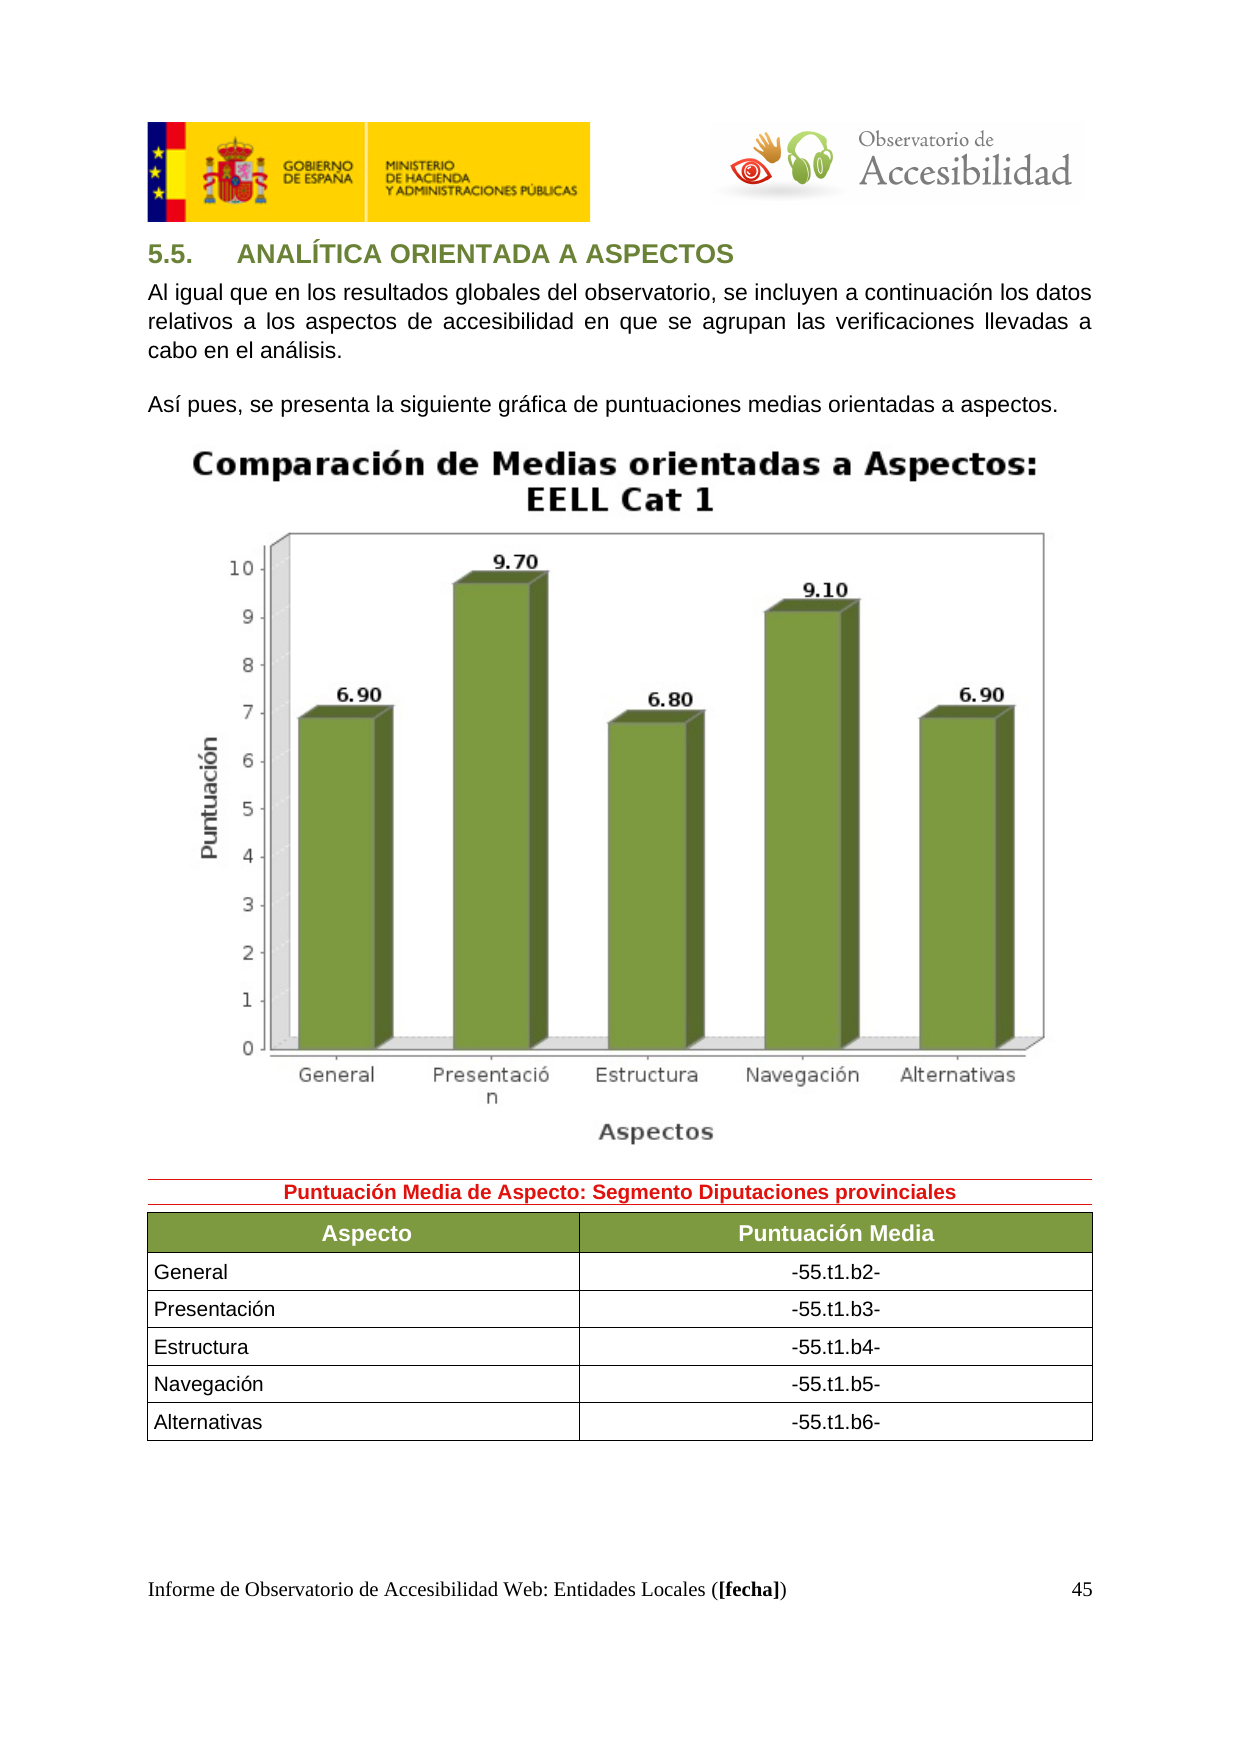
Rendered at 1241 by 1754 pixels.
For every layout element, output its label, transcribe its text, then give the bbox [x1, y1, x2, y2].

table_cell Presentación [148, 1291, 579, 1327]
table_header Aspecto [148, 1213, 579, 1252]
text Al igual que en los resultados globales del observatorio, se incluyen a continuación los datos relativos a los aspectos de accesibilidad en que se agrupan las verificaciones llevadas a cabo en el análisis. [148, 279, 1092, 363]
table_cell Alternativas [148, 1403, 579, 1440]
table_cell -55.t1.b2- [580, 1253, 1092, 1290]
table_cell -55.t1.b6- [580, 1403, 1092, 1440]
picture [178, 444, 1062, 1154]
list Analítica orientada a aspectos [148, 238, 1092, 269]
table_cell -55.t1.b4- [580, 1328, 1092, 1365]
table_header Puntuación Media [580, 1213, 1092, 1252]
picture [147, 122, 591, 222]
table_cell -55.t1.b5- [580, 1366, 1092, 1402]
text Puntuación Media de Aspecto: Segmento Diputaciones provinciales [148, 1180, 1092, 1204]
table_cell Navegación [148, 1366, 579, 1402]
table_cell General [148, 1253, 579, 1290]
table_cell Estructura [148, 1328, 579, 1365]
text Así pues, se presenta la siguiente gráfica de puntuaciones medias orientadas a aspectos. [148, 391, 1092, 417]
picture [710, 122, 1086, 205]
table_cell -55.t1.b3- [580, 1291, 1092, 1327]
